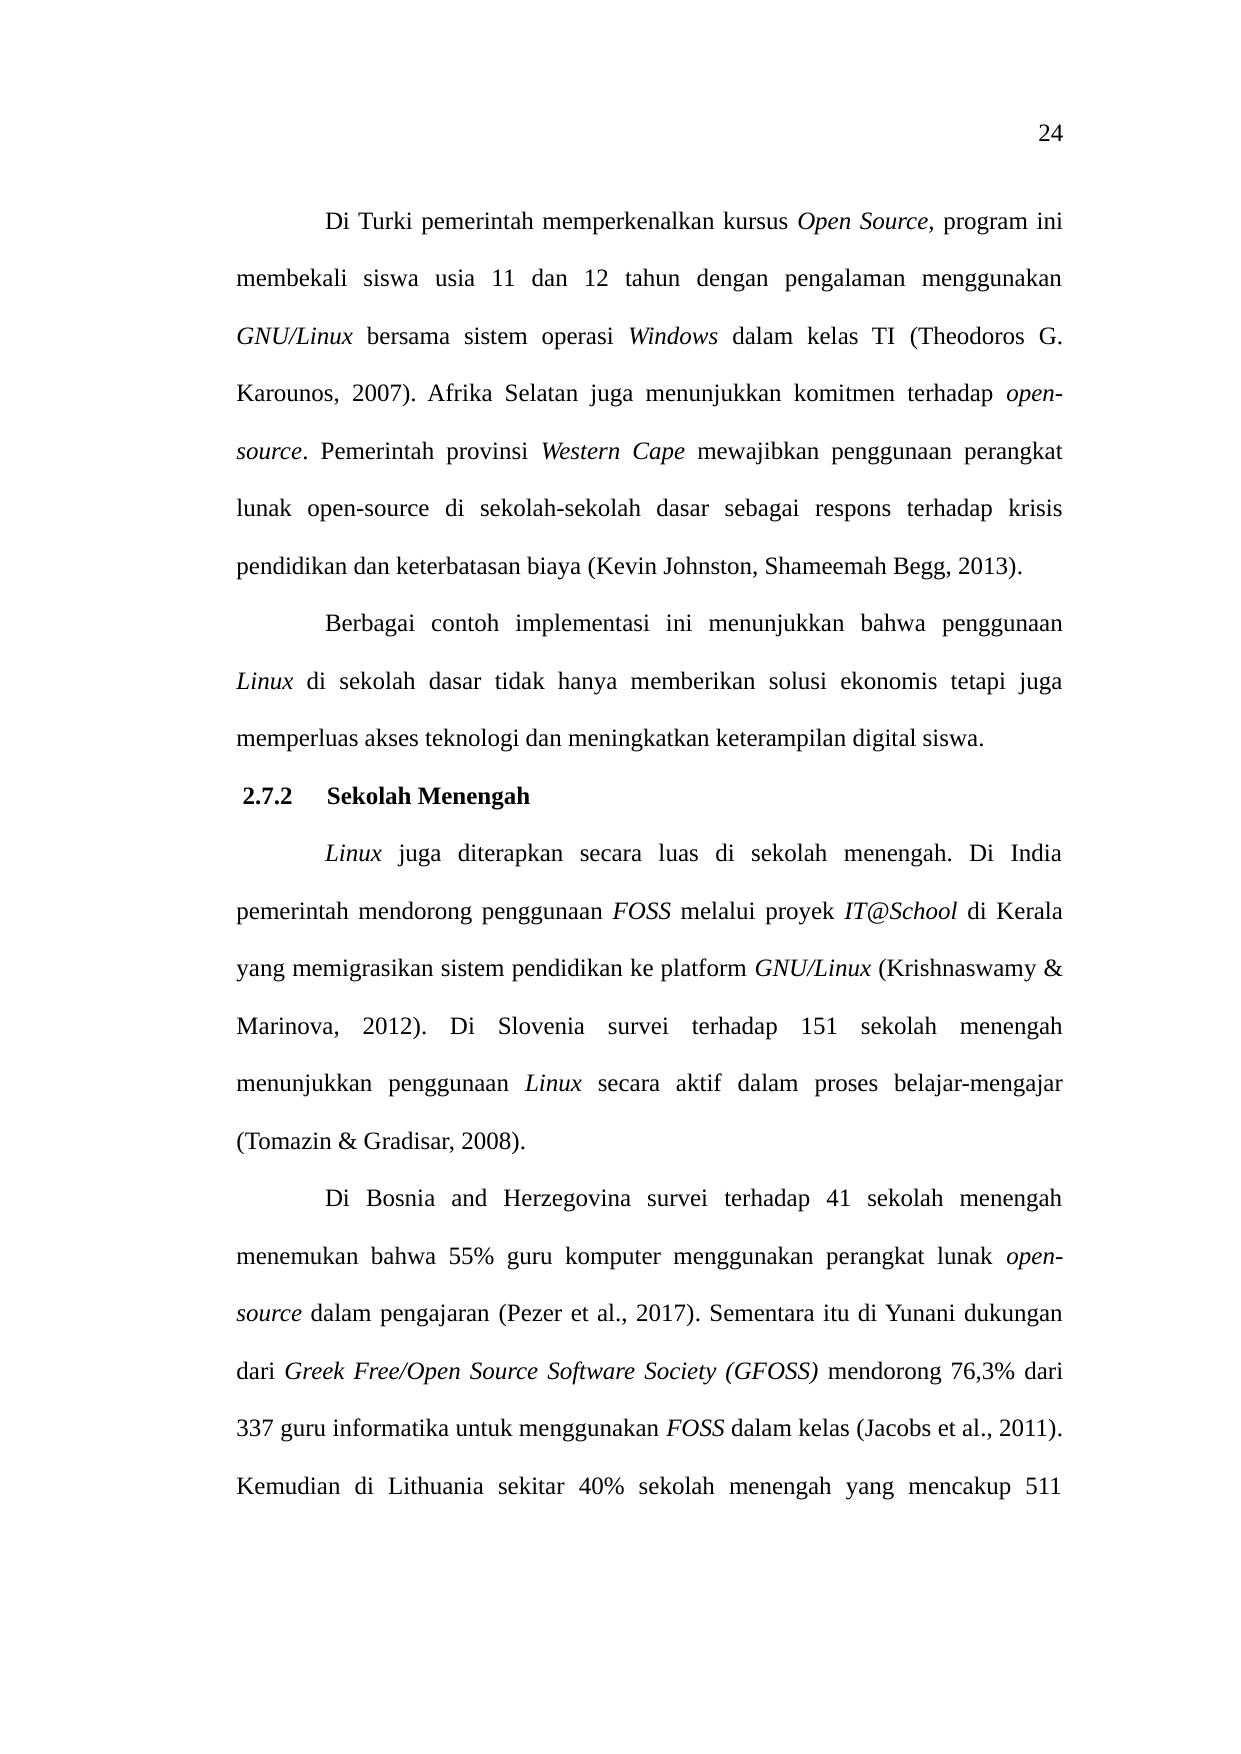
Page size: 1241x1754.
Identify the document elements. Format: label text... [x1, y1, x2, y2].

subtitle Sekolah Menengah [236, 781, 1063, 810]
text Berbagai contoh implementasi ini menunjukkan bahwa penggunaan Linux di sekolah dasar tidak hanya memberikan solusi ekonomis tetapi juga memperluas akses teknologi dan meningkatkan keterampilan digital siswa. [236, 608, 1063, 752]
text Di Bosnia and Herzegovina survei terhadap 41 sekolah menengah menemukan bahwa 55% guru komputer menggunakan perangkat lunak open-source dalam pengajaran (Pezer et al., 2017)⁠. Sementara itu di Yunani dukungan dari Greek Free/Open Source Software Society (GFOSS) mendorong 76,3% dari 337 guru informatika untuk menggunakan FOSS dalam kelas (Jacobs et al., 2011)⁠. Kemudian di Lithuania sekitar 40% sekolah menengah yang mencakup 511 [236, 1183, 1063, 1500]
text Di Turki pemerintah memperkenalkan kursus Open Source, program ini membekali siswa usia 11 dan 12 tahun dengan pengalaman menggunakan GNU/Linux bersama sistem operasi Windows dalam kelas TI (Theodoros G. Karounos, 2007)⁠. Afrika Selatan juga menunjukkan komitmen terhadap open-source. Pemerintah provinsi Western Cape mewajibkan penggunaan perangkat lunak open-source di sekolah-sekolah dasar sebagai respons terhadap krisis pendidikan dan keterbatasan biaya (Kevin Johnston, Shameemah Begg, 2013)⁠. [236, 206, 1063, 580]
text Linux juga diterapkan secara luas di sekolah menengah. Di India pemerintah mendorong penggunaan FOSS melalui proyek IT@School di Kerala yang memigrasikan sistem pendidikan ke platform GNU/Linux (Krishnaswamy & Marinova, 2012)⁠. Di Slovenia survei terhadap 151 sekolah menengah menunjukkan penggunaan Linux secara aktif dalam proses belajar-mengajar (Tomazin & Gradisar, 2008)⁠. [236, 838, 1063, 1155]
